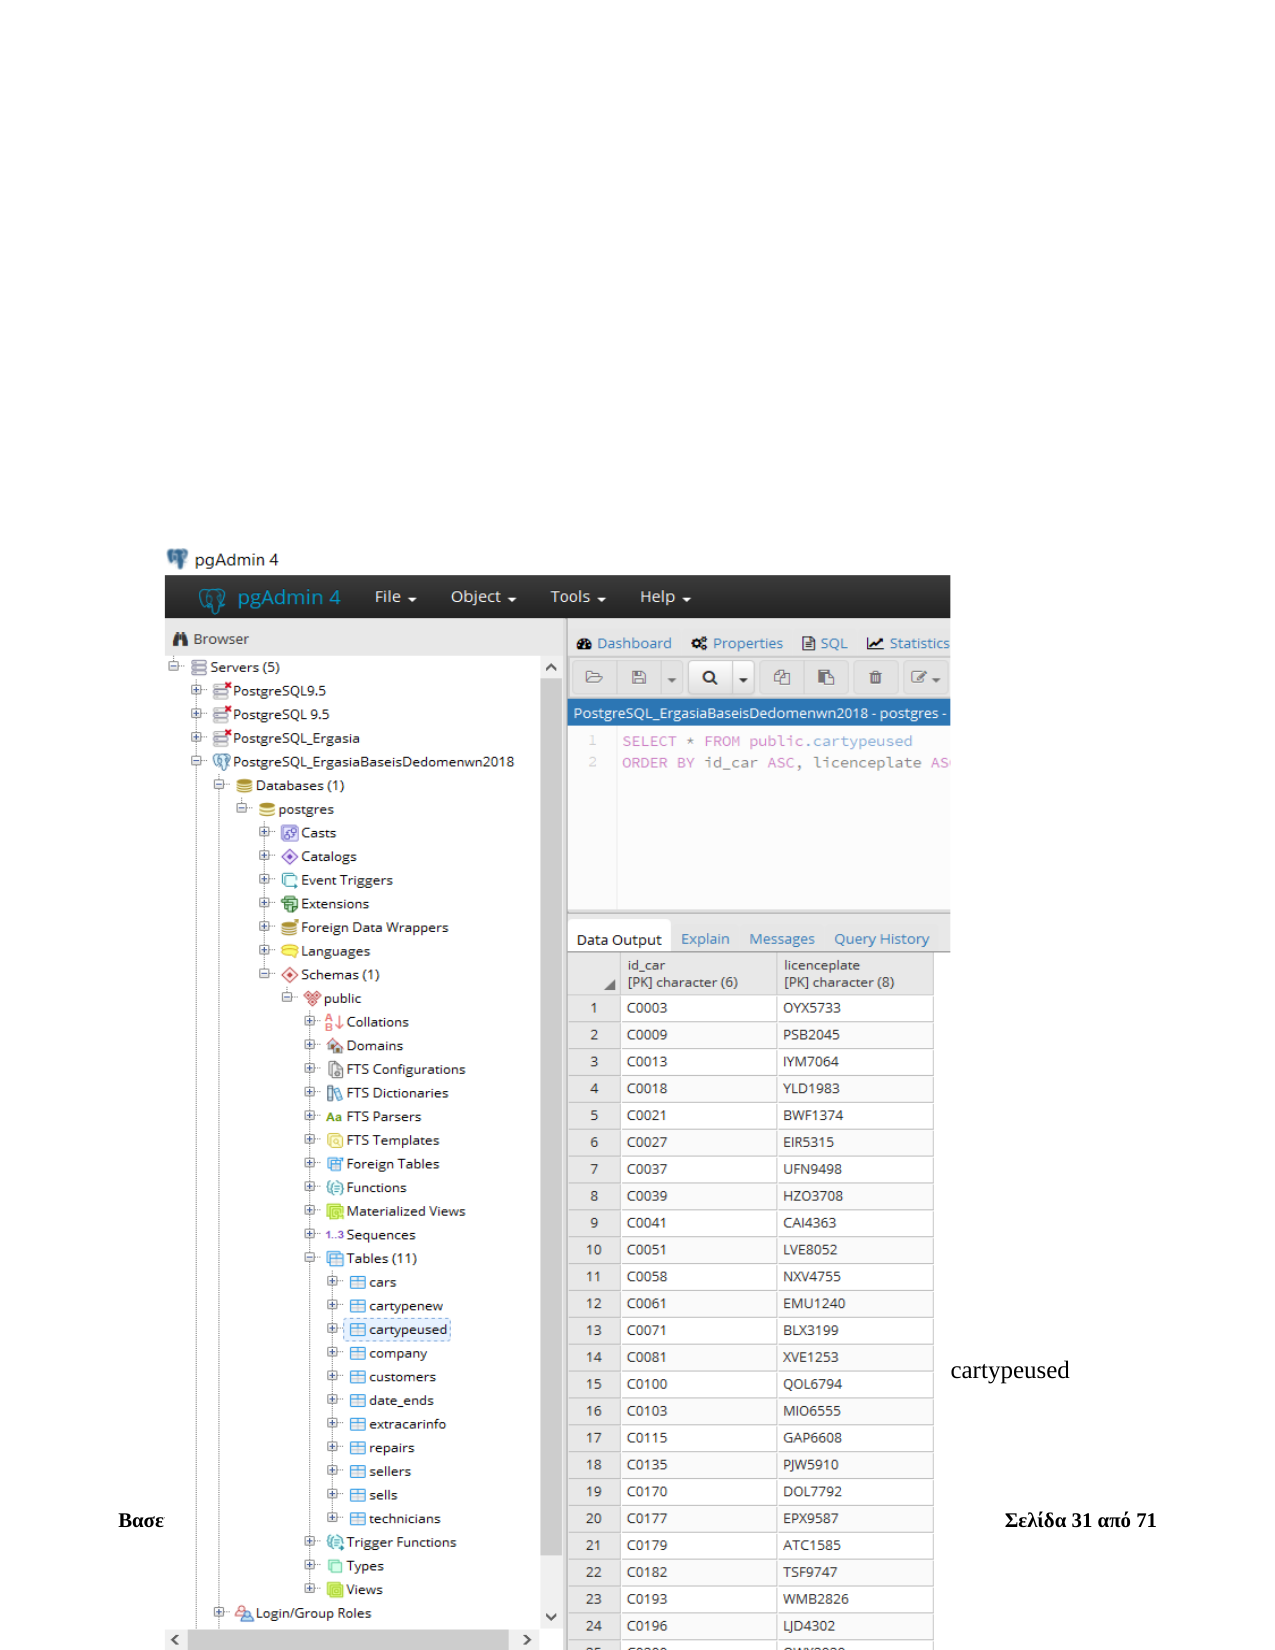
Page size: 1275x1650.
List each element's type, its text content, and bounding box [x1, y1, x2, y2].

text [118, 1355, 164, 1384]
text cartypeused [951, 1355, 1157, 1384]
picture [164, 544, 951, 1650]
